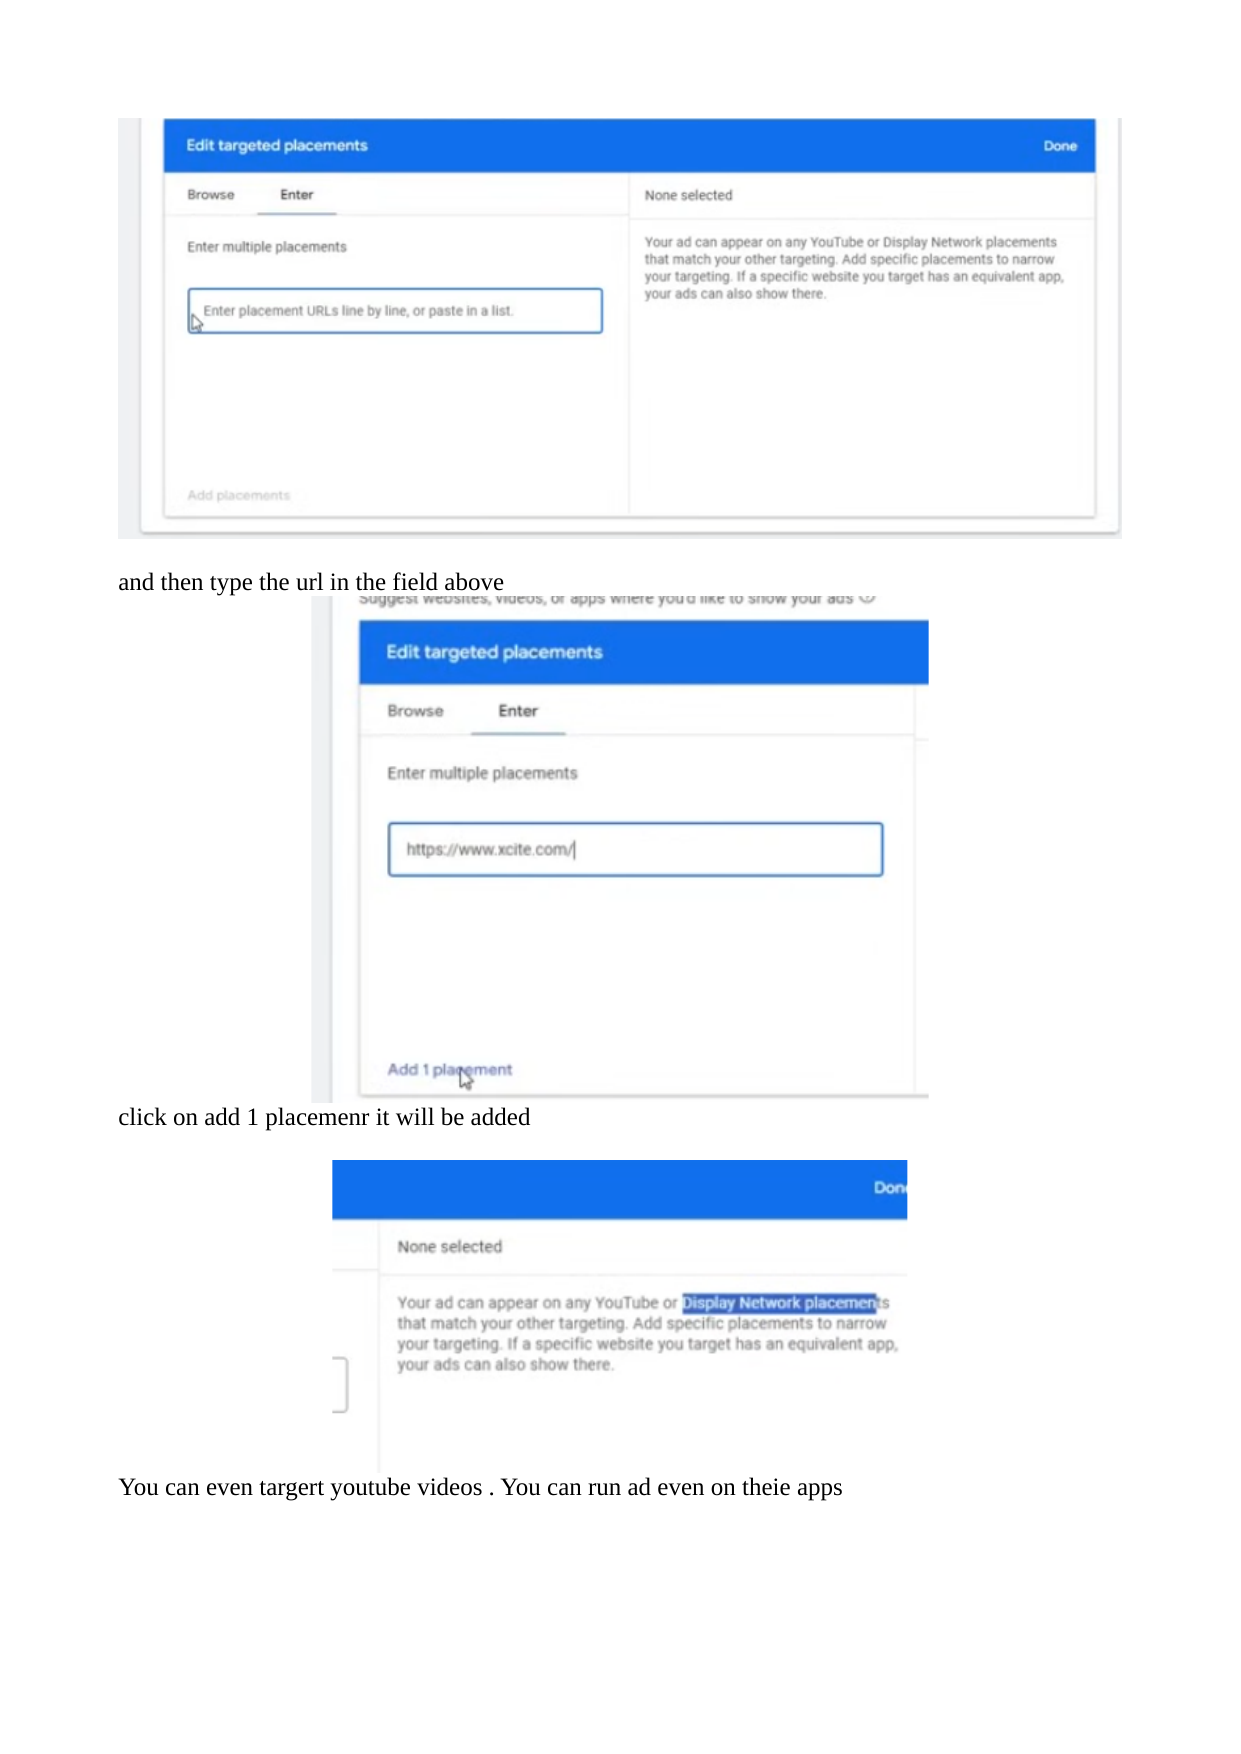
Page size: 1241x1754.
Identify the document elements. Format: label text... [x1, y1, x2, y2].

picture [332, 1160, 908, 1473]
picture [311, 596, 929, 1103]
picture [118, 118, 1122, 539]
text You can even targert youtube videos . You can run ad even on theie apps [118, 1160, 1122, 1501]
text click on add 1 placemenr it will be added [118, 596, 1122, 1131]
text and then type the url in the field above [118, 567, 1122, 596]
